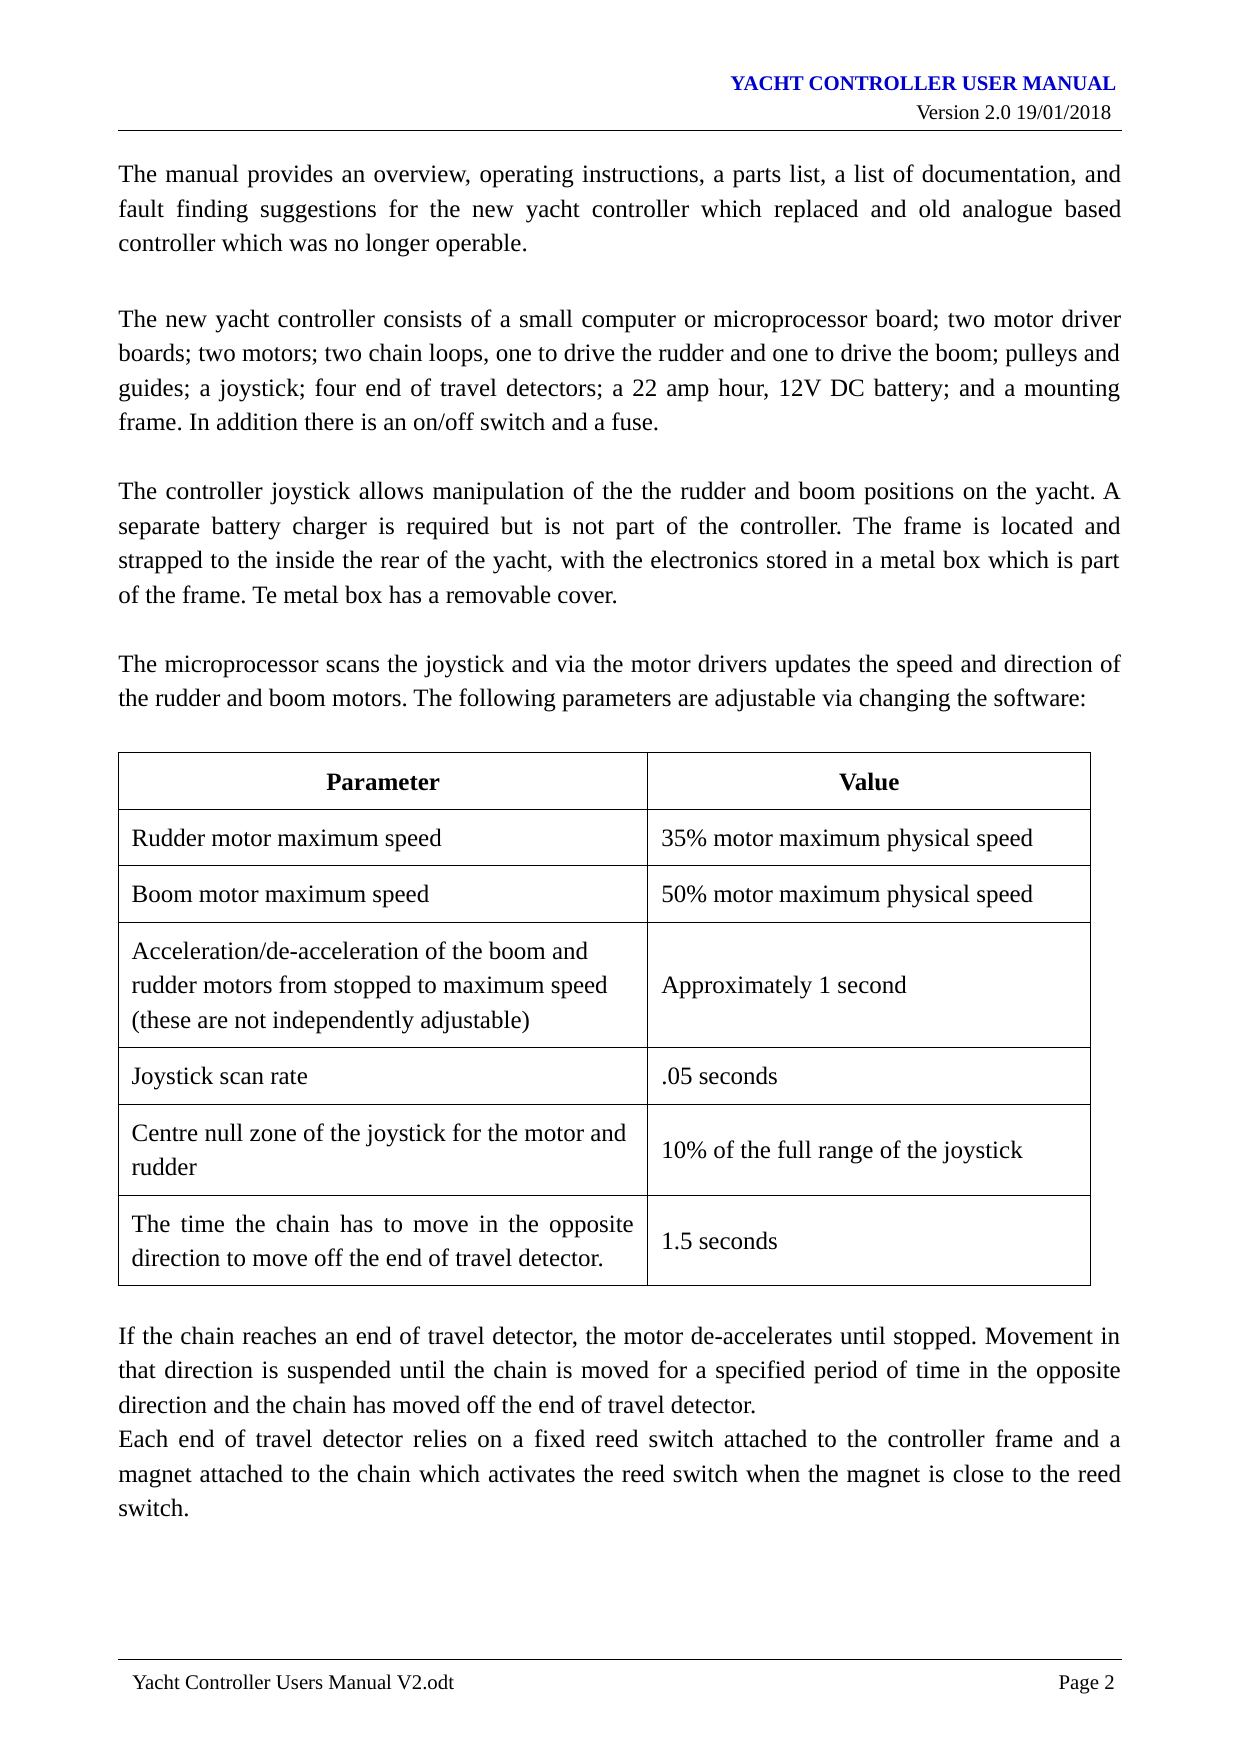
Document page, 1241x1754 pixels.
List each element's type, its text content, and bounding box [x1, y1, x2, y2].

text The new yacht controller consists of a small computer or microprocessor board; two motor driver boards; two motors; two chain loops, one to drive the rudder and one to drive the boom; pulleys and guides; a joystick; four end of travel detectors; a 22 amp hour, 12V DC battery; and a mounting frame. In addition there is an on/off switch and a fuse. [118, 304, 1122, 436]
table_cell Joystick scan rate [119, 1048, 647, 1103]
table_header Value [648, 753, 1090, 809]
text Each end of travel detector relies on a fixed reed switch attached to the controller frame and a magnet attached to the chain which activates the reed switch when the magnet is close to the reed switch. [118, 1424, 1122, 1522]
table_cell 1.5 seconds [648, 1196, 1090, 1285]
table_cell Boom motor maximum speed [119, 866, 647, 922]
text The microprocessor scans the joystick and via the motor drivers updates the speed and direction of the rudder and boom motors. The following parameters are adjustable via changing the software: [118, 649, 1122, 712]
text The manual provides an overview, operating instructions, a parts list, a list of documentation, and fault finding suggestions for the new yacht controller which replaced and old analogue based controller which was no longer operable. [118, 159, 1122, 257]
text If the chain reaches an end of travel detector, the motor de-accelerates until stopped. Movement in that direction is suspended until the chain is moved for a specified period of time in the opposite direction and the chain has moved off the end of travel detector. [118, 1321, 1122, 1419]
text The controller joystick allows manipulation of the the rudder and boom positions on the yacht. A separate battery charger is required but is not part of the controller. The frame is located and strapped to the inside the rear of the yacht, with the electronics stored in a metal box which is part of the frame. Te metal box has a removable cover. [118, 476, 1122, 609]
table_cell .05 seconds [648, 1048, 1090, 1103]
table_cell 35% motor maximum physical speed [648, 810, 1090, 865]
table_cell Acceleration/de-acceleration of the boom and rudder motors from stopped to maximum speed (these are not independently adjustable) [119, 923, 647, 1047]
table_cell 10% of the full range of the joystick [648, 1105, 1090, 1194]
table_cell Approximately 1 second [648, 923, 1090, 1047]
table_cell Rudder motor maximum speed [119, 810, 647, 865]
table_header Parameter [119, 753, 647, 809]
table_cell The time the chain has to move in the opposite direction to move off the end of travel detector. [119, 1196, 647, 1285]
table_cell 50% motor maximum physical speed [648, 866, 1090, 922]
table_cell Centre null zone of the joystick for the motor and rudder [119, 1105, 647, 1194]
